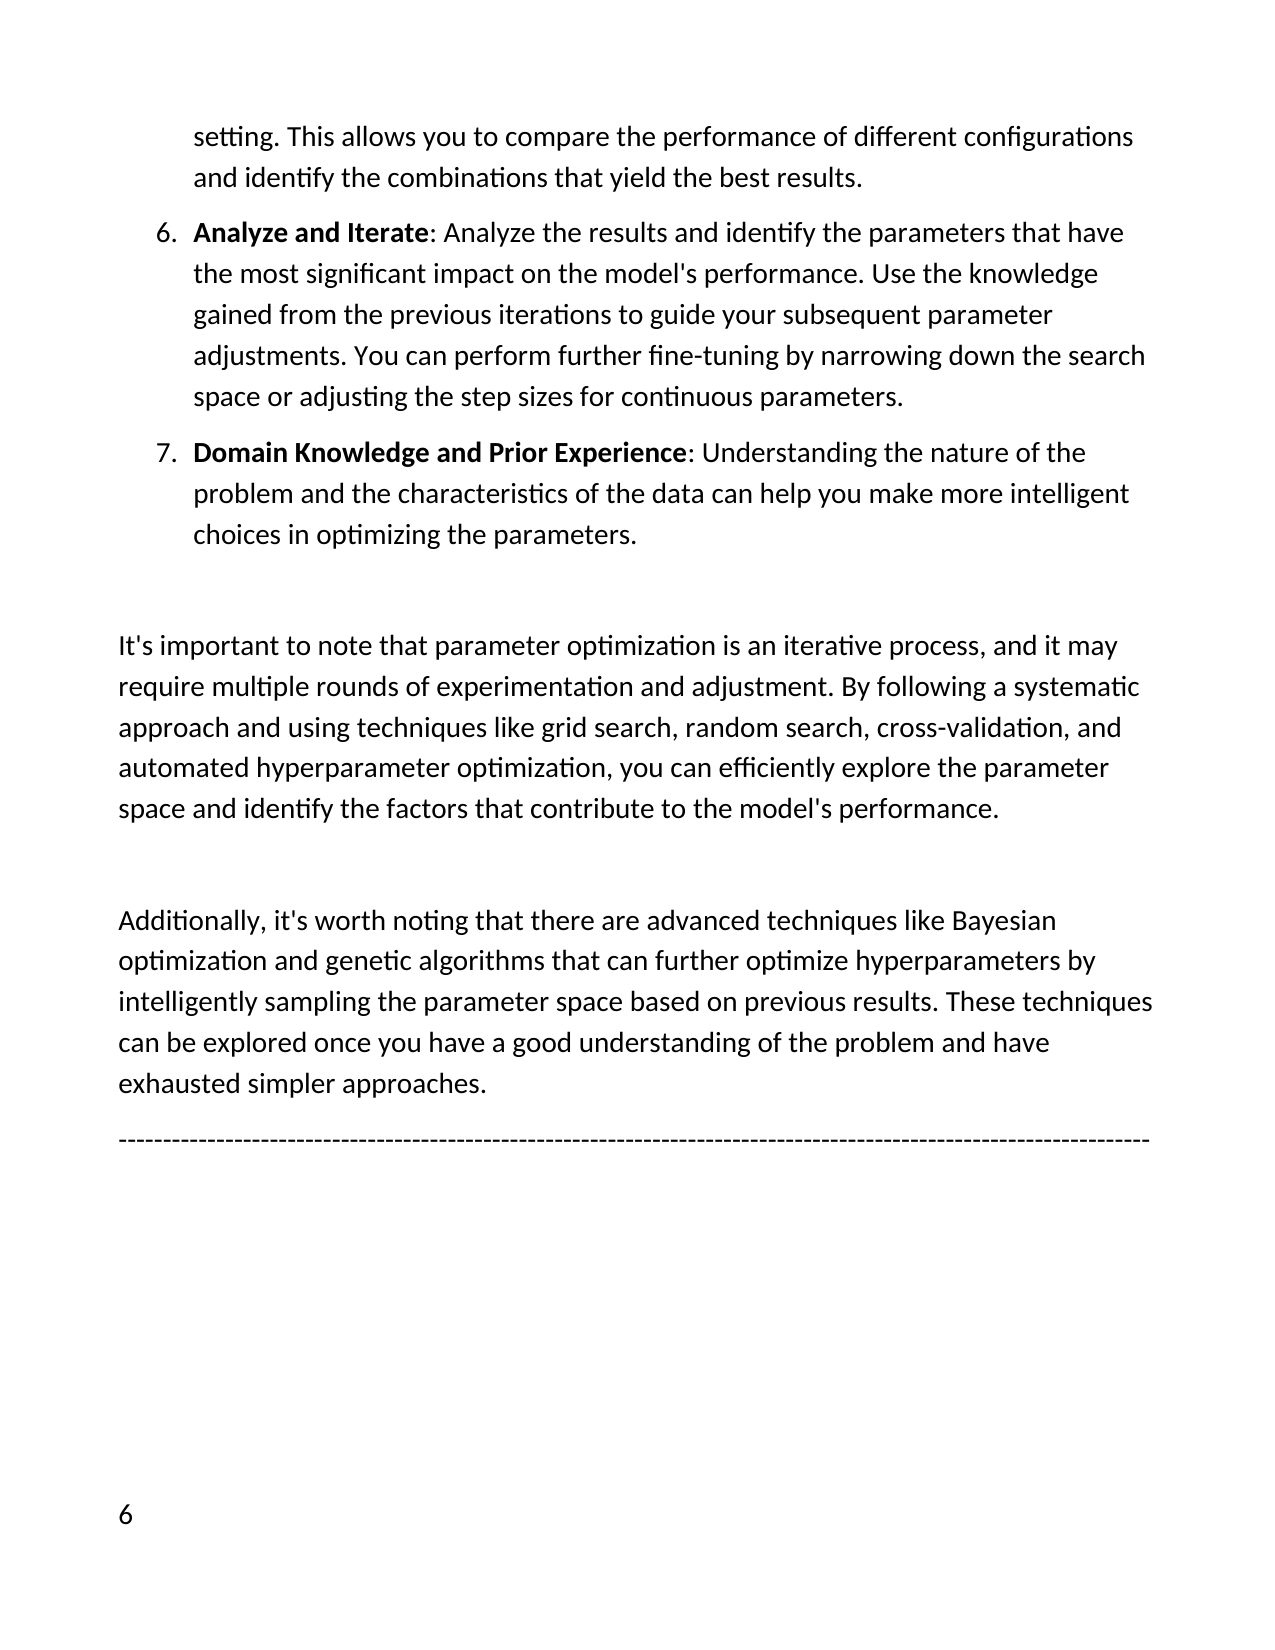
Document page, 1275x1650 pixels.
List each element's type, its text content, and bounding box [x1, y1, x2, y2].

text It's important to note that parameter optimization is an iterative process, and it may require multiple rounds of experimentation and adjustment. By following a systematic approach and using techniques like grid search, random search, cross-validation, and automated hyperparameter optimization, you can efficiently explore the parameter space and identify the factors that contribute to the model's performance. [118, 627, 1157, 826]
text -------------------------------------------------------------------------------------------------------------------- [118, 1121, 1157, 1156]
text Additionally, it's worth noting that there are advanced techniques like Bayesian optimization and genetic algorithms that can further optimize hyperparameters by intelligently sampling the parameter space based on previous results. These techniques can be explored once you have a good understanding of the problem and have exhausted simpler approaches. [118, 902, 1157, 1101]
list Domain Knowledge and Prior Experience: Understanding the nature of the problem and the characteristics of the data can help you make more intelligent choices in optimizing the parameters. [156, 434, 1157, 551]
list Analyze and Iterate: Analyze the results and identify the parameters that have the most significant impact on the model's performance. Use the knowledge gained from the previous iterations to guide your subsequent parameter adjustments. You can perform further fine-tuning by narrowing down the search space or adjusting the step sizes for continuous parameters. [156, 214, 1157, 414]
list setting. This allows you to compare the performance of different configurations and identify the combinations that yield the best results. [156, 118, 1157, 195]
